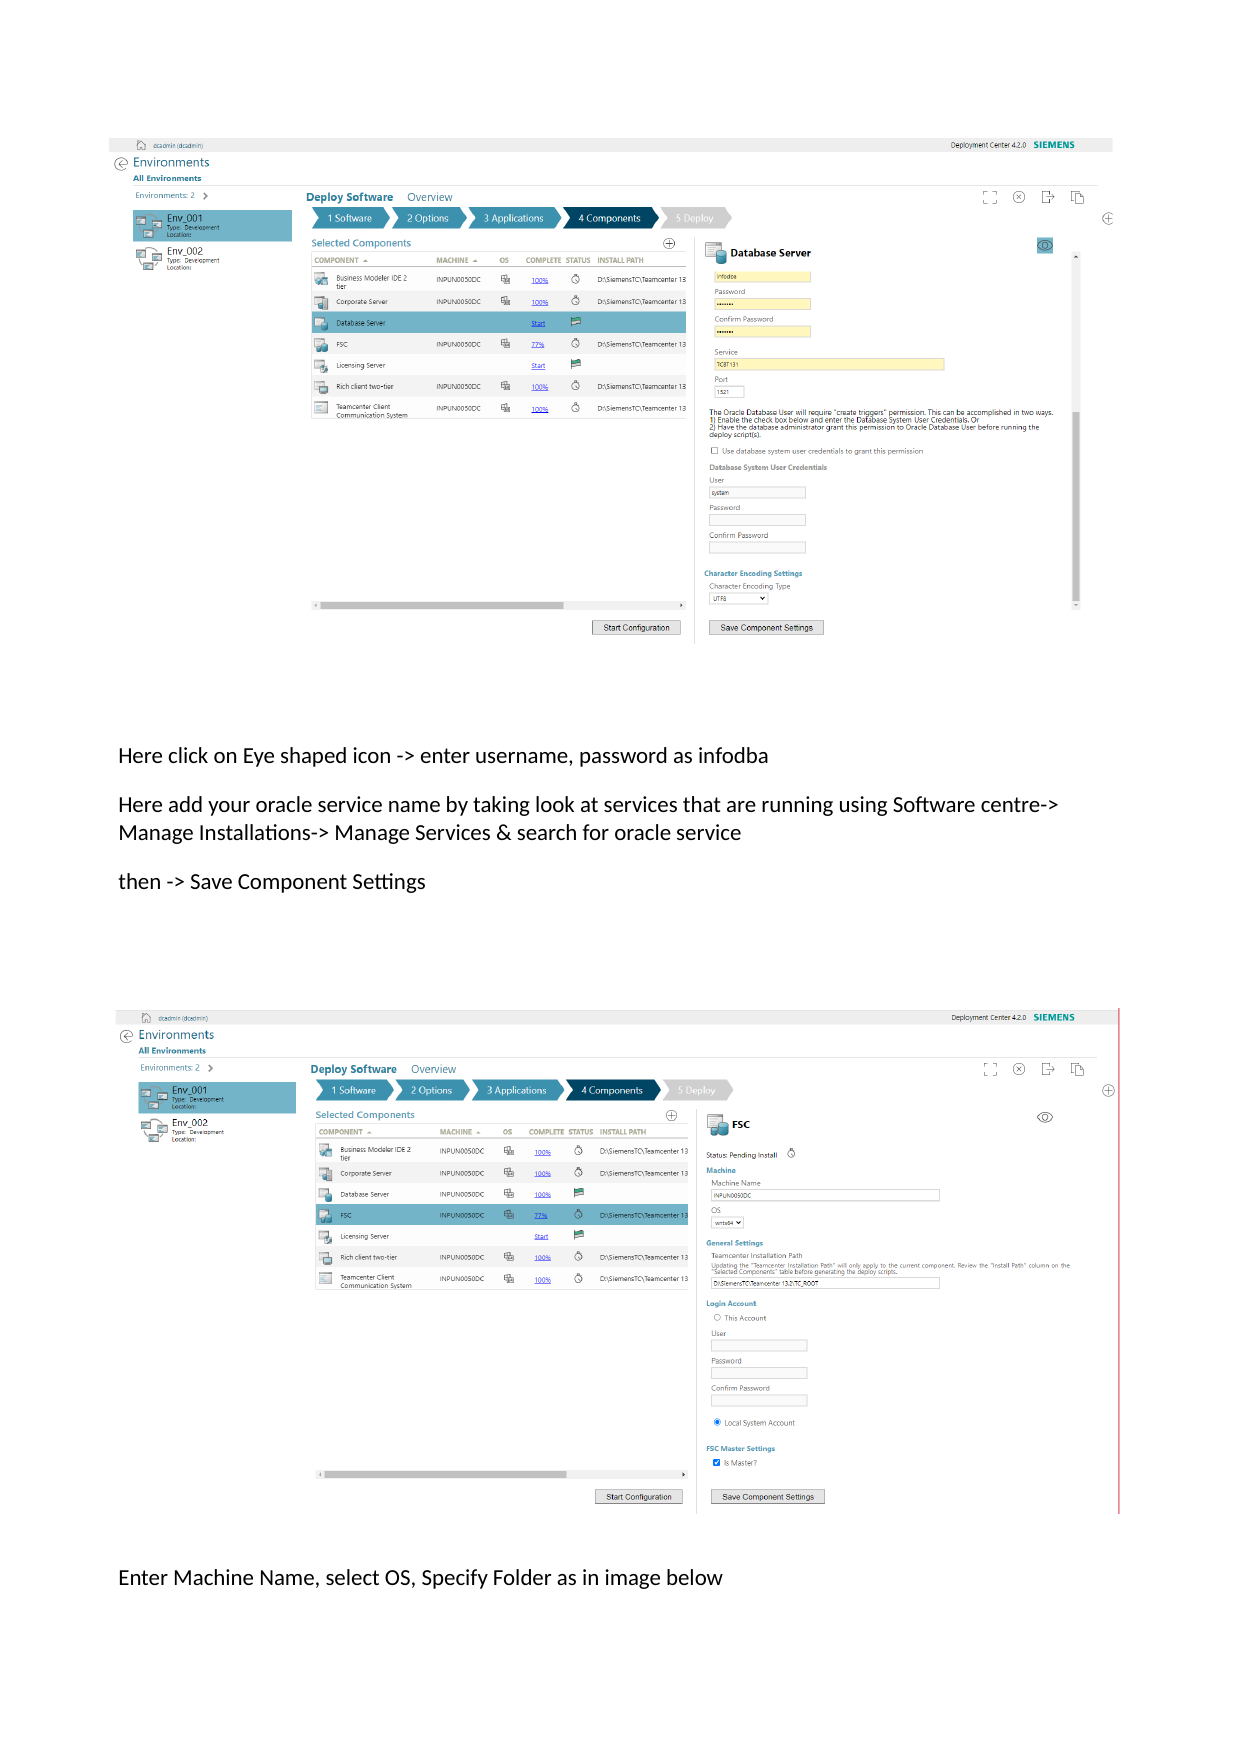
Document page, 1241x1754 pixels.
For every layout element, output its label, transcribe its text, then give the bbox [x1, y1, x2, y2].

text Here add your oracle service name by taking look at services that are running using Software centre-> Manage Installations-> Manage Services & search for oracle service [118, 790, 1122, 846]
text Here click on Eye shaped icon -> enter username, password as infodba [118, 741, 1122, 769]
text then -> Save Component Settings [118, 867, 1122, 895]
picture [108, 138, 1113, 644]
picture [115, 1008, 1120, 1514]
text Enter Machine Name, select OS, Specify Folder as in image below [118, 1563, 1122, 1591]
